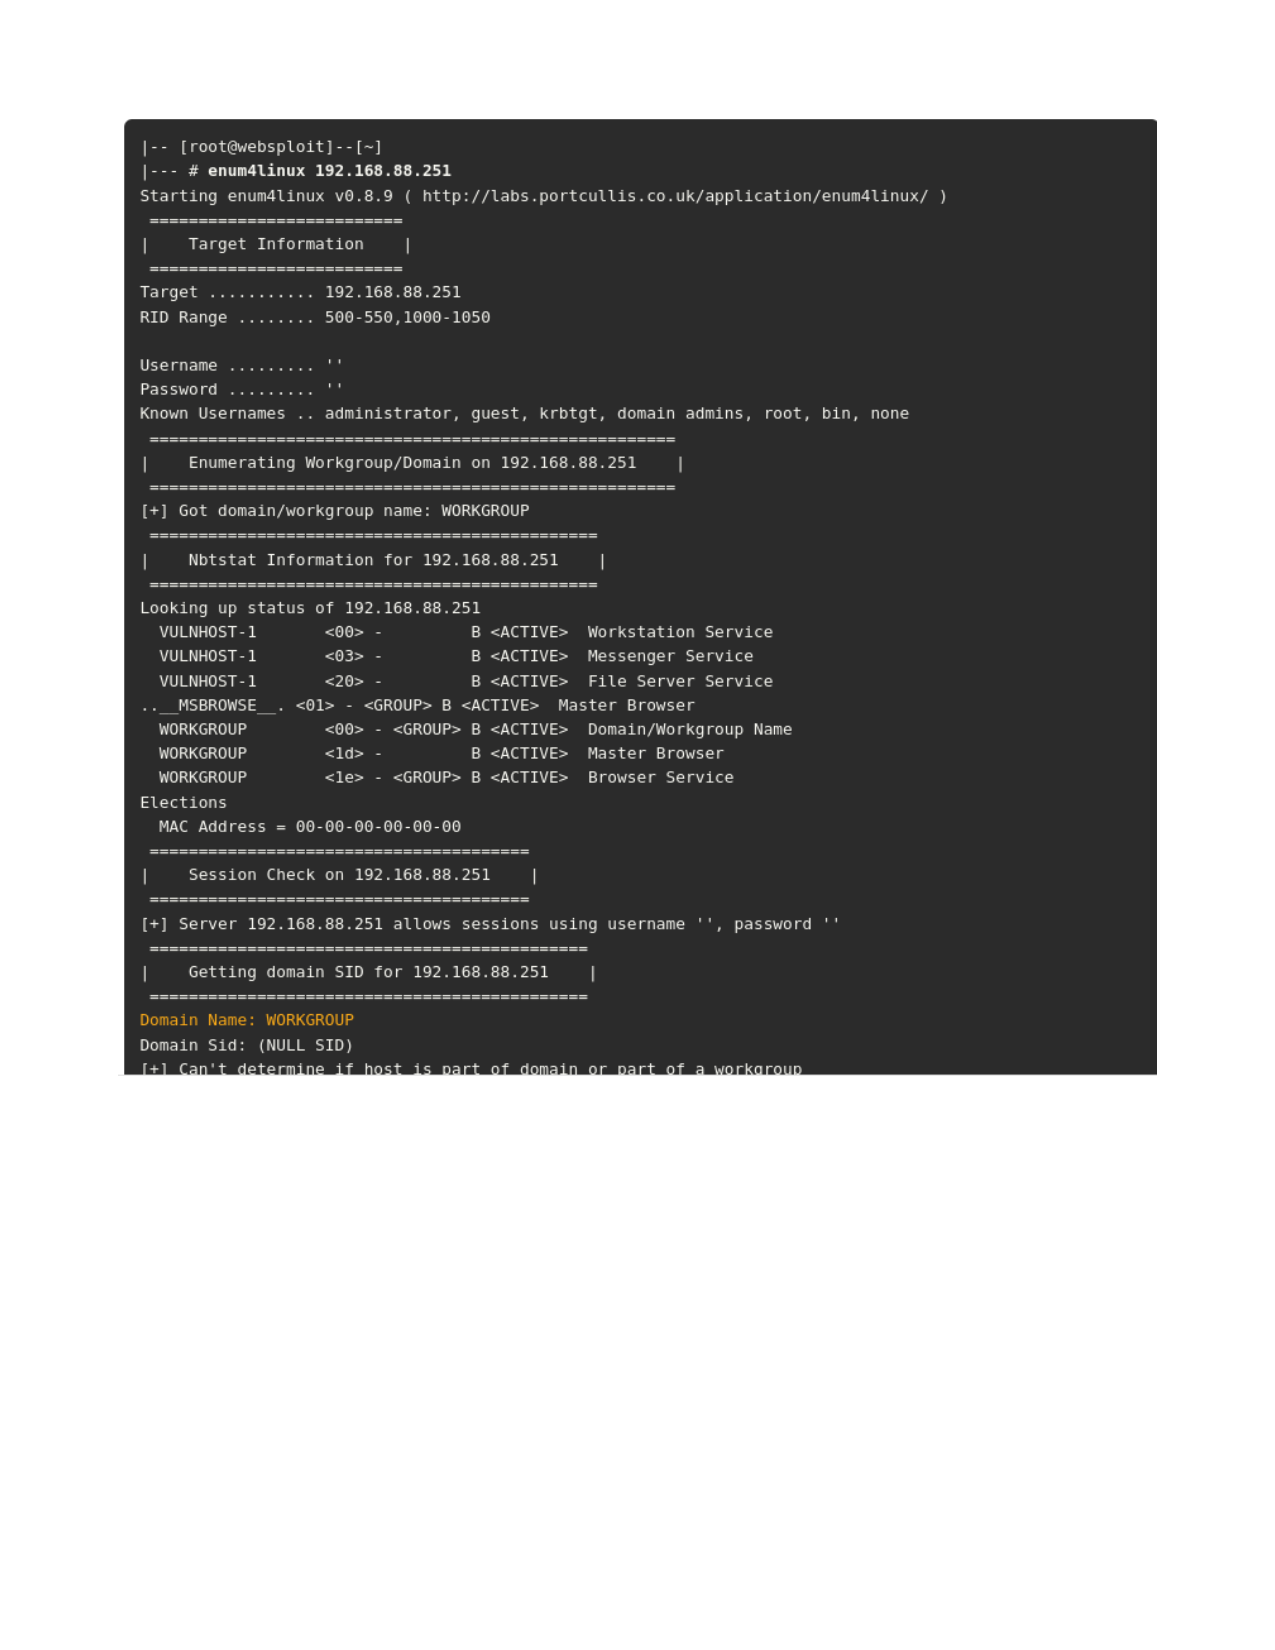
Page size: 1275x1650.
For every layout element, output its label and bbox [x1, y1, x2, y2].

picture [118, 118, 1157, 1076]
